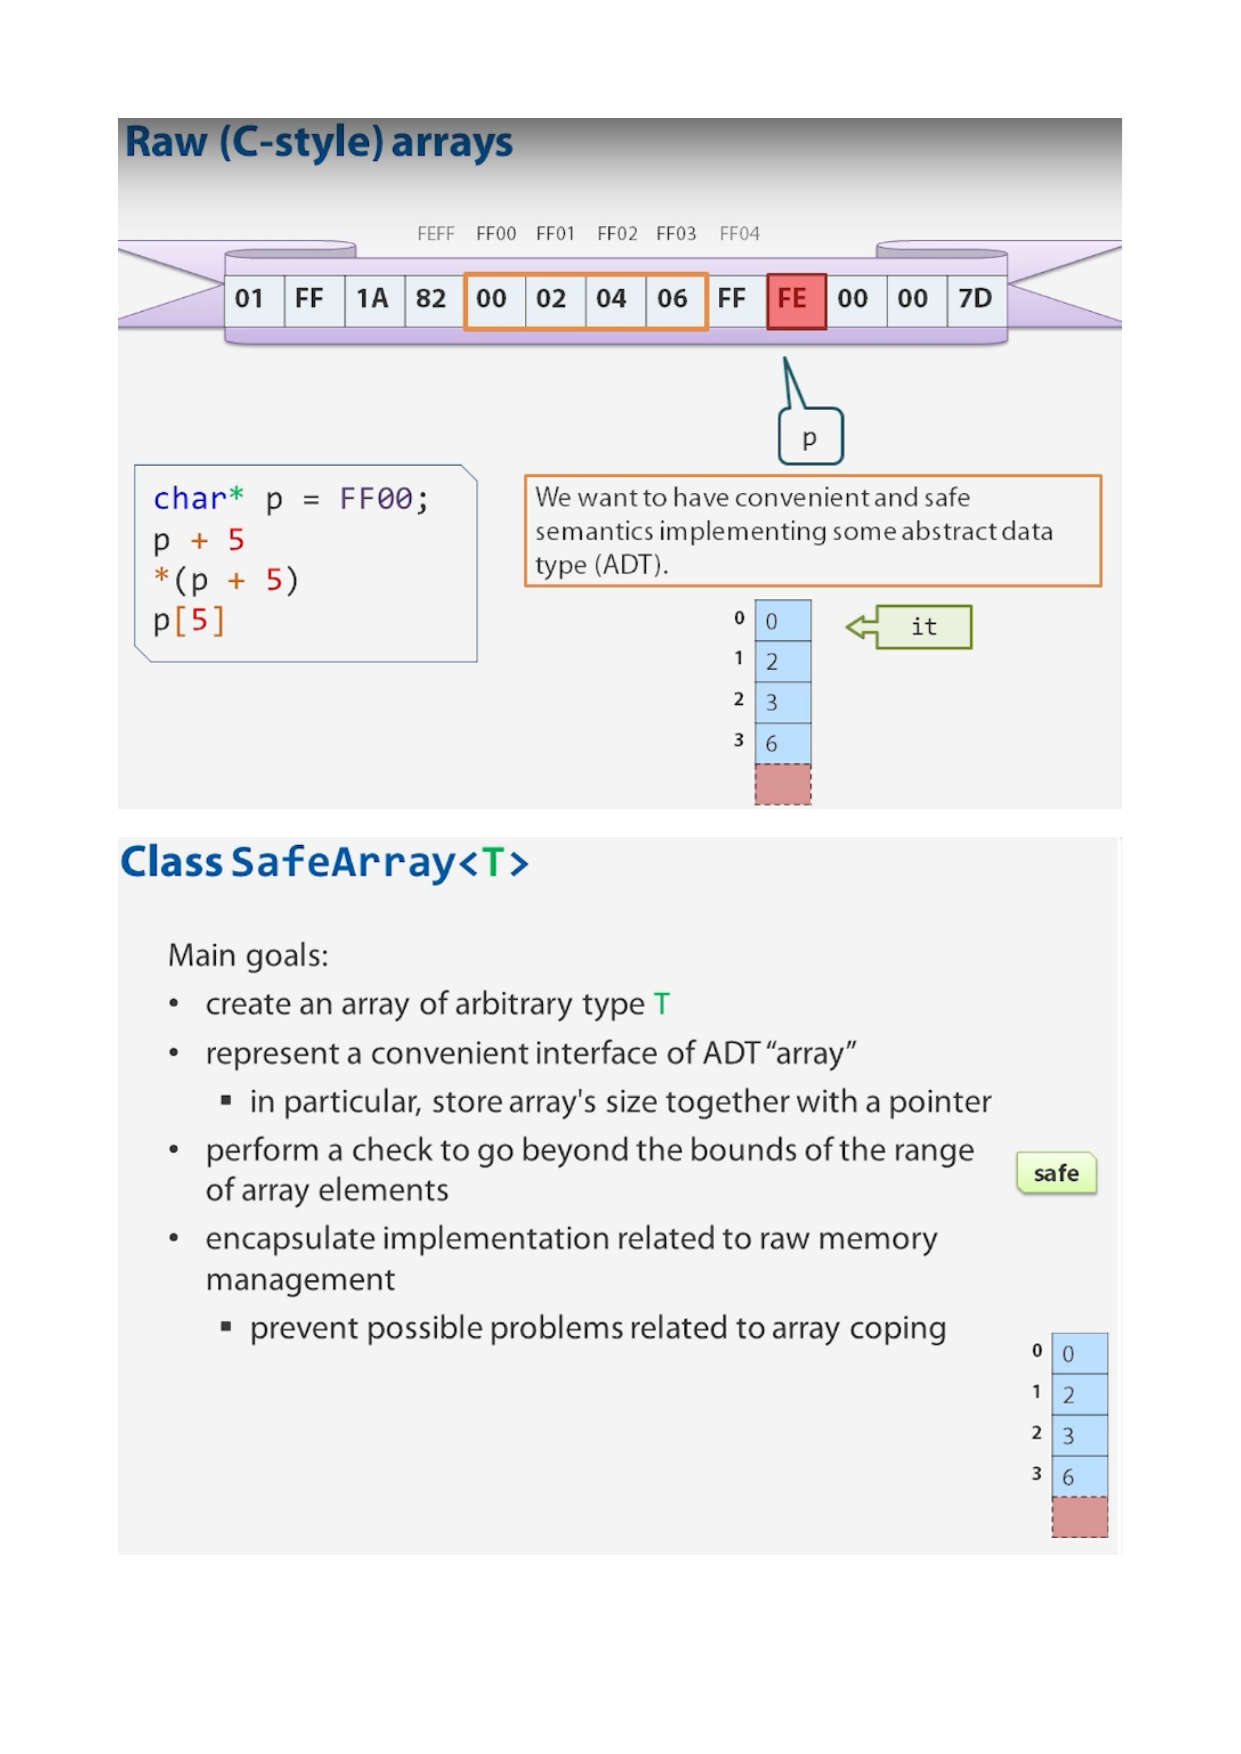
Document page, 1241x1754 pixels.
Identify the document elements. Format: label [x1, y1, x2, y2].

picture [118, 837, 1123, 1555]
picture [118, 118, 1123, 809]
